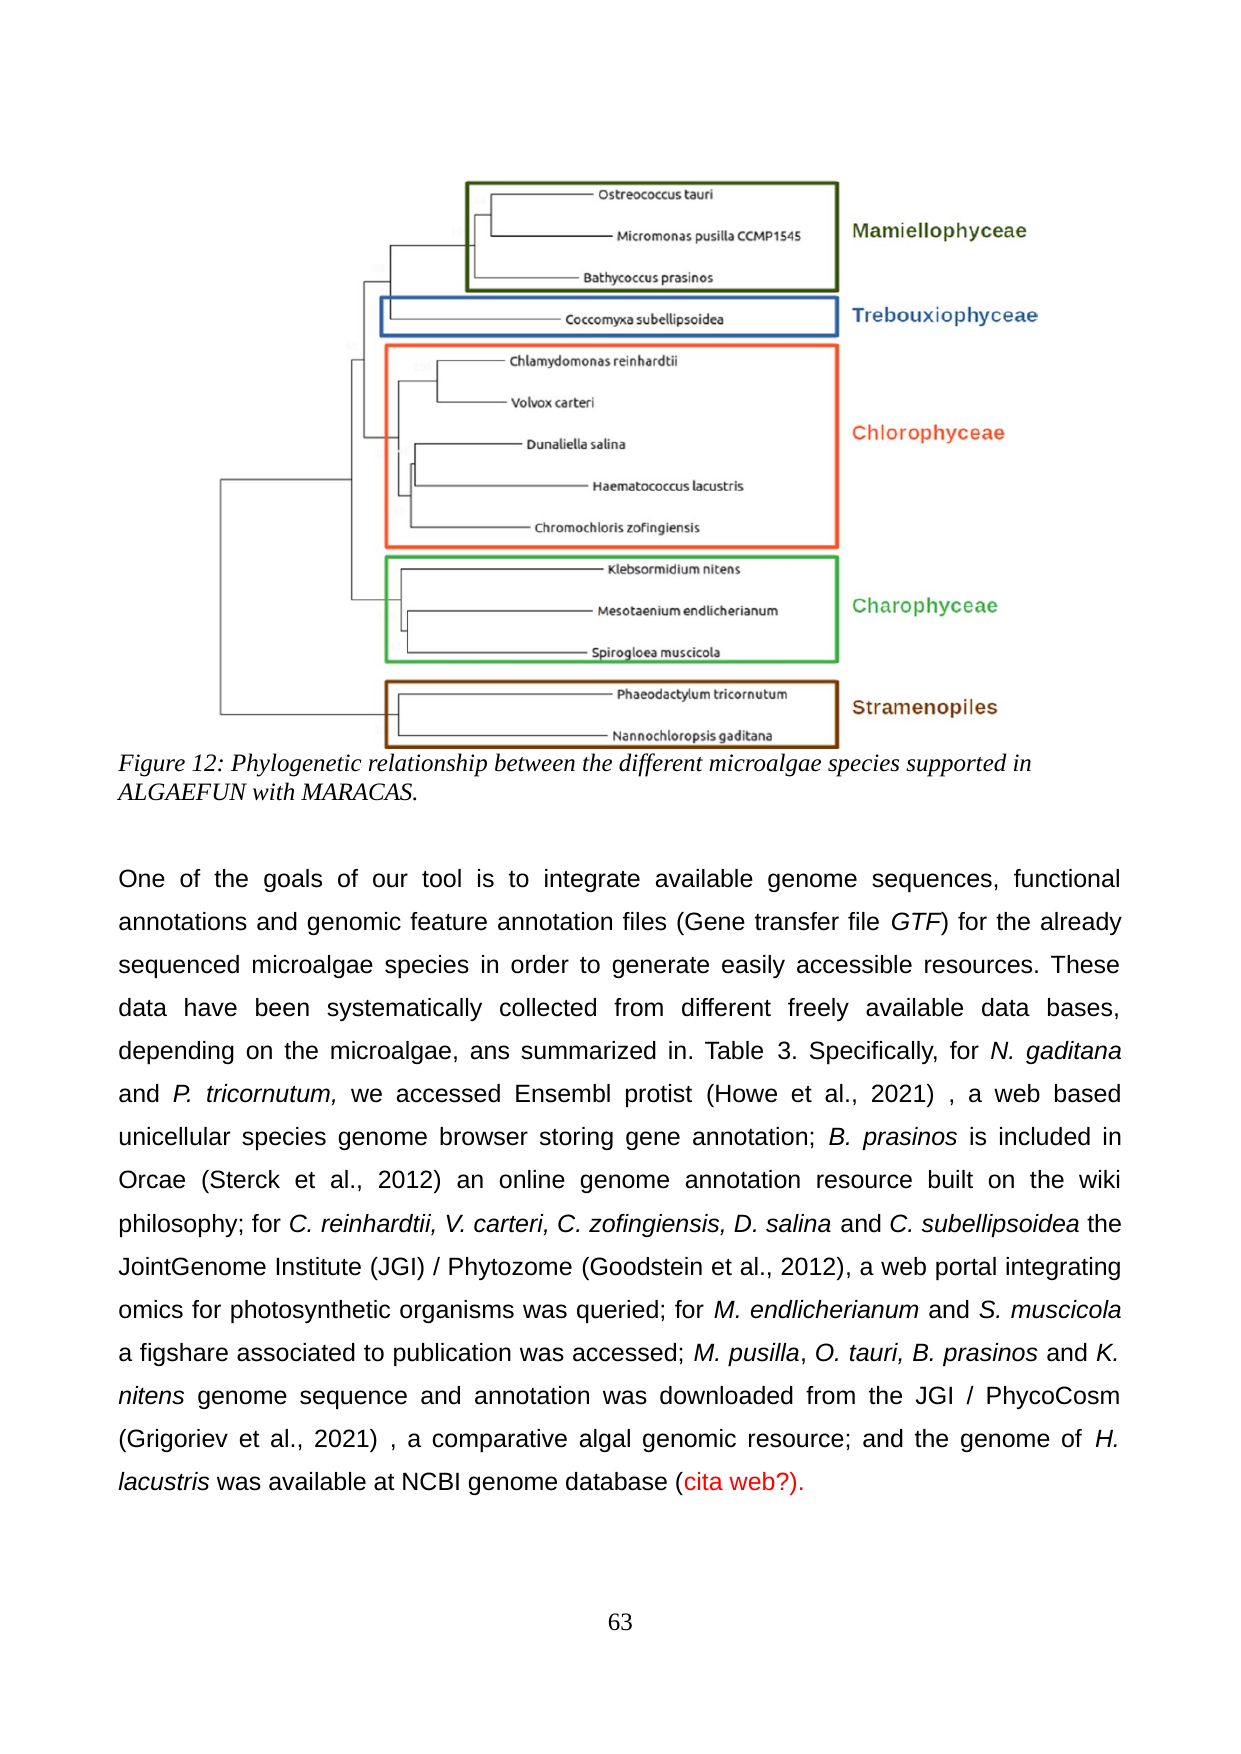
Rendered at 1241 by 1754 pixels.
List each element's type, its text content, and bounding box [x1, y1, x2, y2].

text Figure 12: Phylogenetic relationship between the different microalgae species supported in ALGAEFUN with MARACAS. [118, 749, 1122, 806]
picture [118, 169, 1123, 749]
text One of the goals of our tool is to integrate available genome sequences, functional annotations and genomic feature annotation files (Gene transfer file GTF) for the already sequenced microalgae species in order to generate easily accessible resources. These data have been systematically collected from different freely available data bases, depending on the microalgae, ans summarized in. Table 3. Specifically, for N. gaditana and P. tricornutum, we accessed Ensembl protist (Howe et al., 2021)⁠ , a web based unicellular species genome browser storing gene annotation; B. prasinos is included in Orcae (Sterck et al., 2012)⁠ an online genome annotation resource built on the wiki philosophy; for C. reinhardtii, V. carteri, C. zofingiensis, D. salina and C. subellipsoidea the JointGenome Institute (JGI) / Phytozome (Goodstein et al., 2012)⁠, a web portal integrating omics for photosynthetic organisms was queried; for M. endlicherianum and S. muscicola a figshare associated to publication was accessed; M. pusilla, O. tauri, B. prasinos and K. nitens genome sequence and annotation was downloaded from the JGI / PhycoCosm (Grigoriev et al., 2021)⁠ , a comparative algal genomic resource; and the genome of H. lacustris was available at NCBI genome database (cita web?). [118, 863, 1122, 1496]
